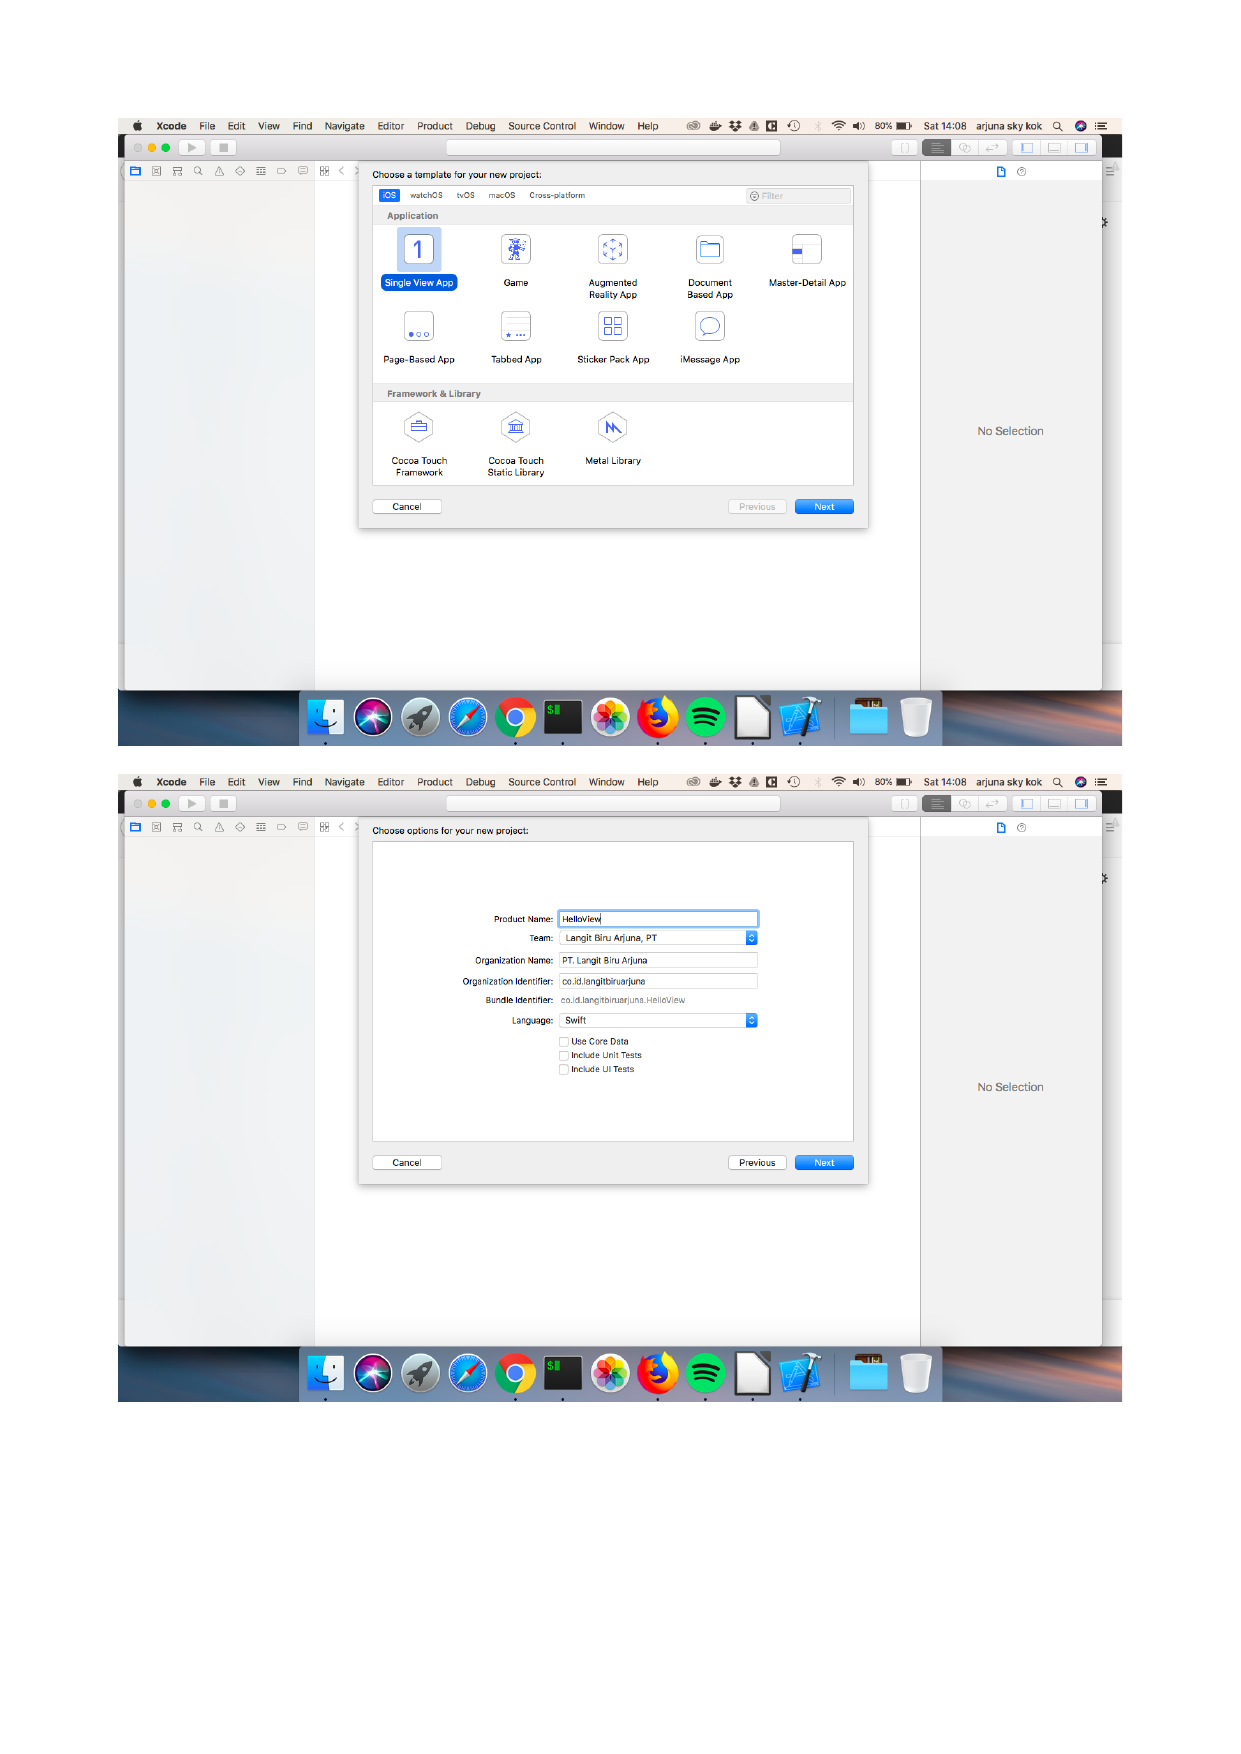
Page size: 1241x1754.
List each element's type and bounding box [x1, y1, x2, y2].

picture [118, 118, 1123, 746]
picture [118, 774, 1123, 1402]
